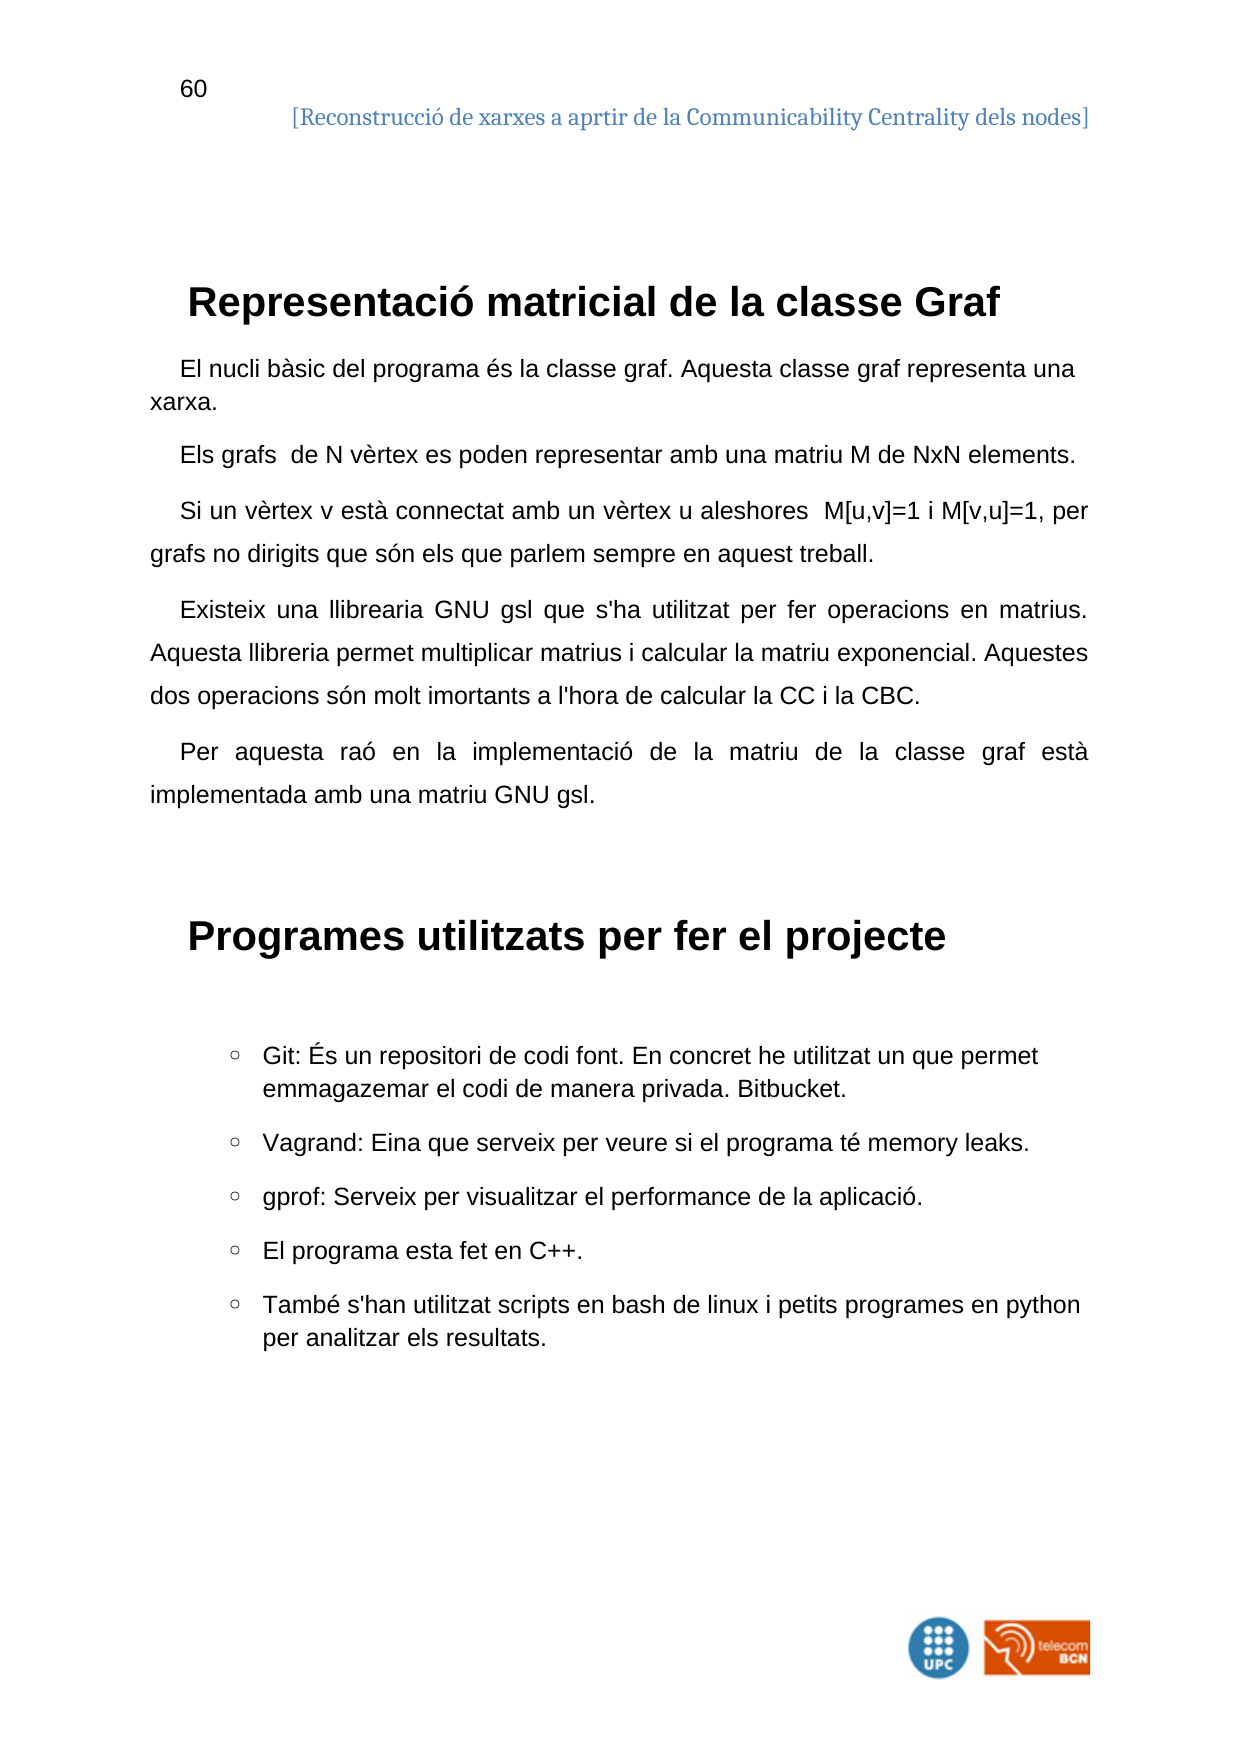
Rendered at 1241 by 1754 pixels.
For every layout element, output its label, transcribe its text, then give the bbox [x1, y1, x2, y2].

list Vagrand: Eina que serveix per veure si el programa té memory leaks. [225, 1128, 1090, 1157]
text Existeix una llibrearia GNU gsl que s'ha utilitzat per fer operacions en matrius. Aquesta llibreria permet multiplicar matrius i calcular la matriu exponencial. Aquestes dos operacions són molt imortants a l'hora de calcular la CC i la CBC. [150, 595, 1090, 710]
text Si un vèrtex v està connectat amb un vèrtex u aleshores M[u,v]=1 i M[v,u]=1, per grafs no dirigits que són els que parlem sempre en aquest treball. [150, 496, 1090, 568]
list També s'han utilitzat scripts en bash de linux i petits programes en python per analitzar els resultats. [225, 1290, 1090, 1352]
list Git: És un repositori de codi font. En concret he utilitzat un que permet emmagazemar el codi de manera privada. Bitbucket. [225, 1041, 1090, 1103]
list El programa esta fet en C++. [225, 1236, 1090, 1265]
text Per aquesta raó en la implementació de la matriu de la classe graf està implementada amb una matriu GNU gsl. [150, 737, 1090, 809]
text El nucli bàsic del programa és la classe graf. Aquesta classe graf representa una xarxa. [150, 354, 1090, 415]
subtitle Programes utilitzats per fer el projecte [187, 911, 1090, 959]
picture [904, 1614, 1091, 1681]
text Els grafs de N vèrtex es poden representar amb una matriu M de NxN elements. [150, 441, 1090, 469]
subtitle Representació matricial de la classe Graf [187, 278, 1090, 326]
list gprof: Serveix per visualitzar el performance de la aplicació. [225, 1182, 1090, 1211]
